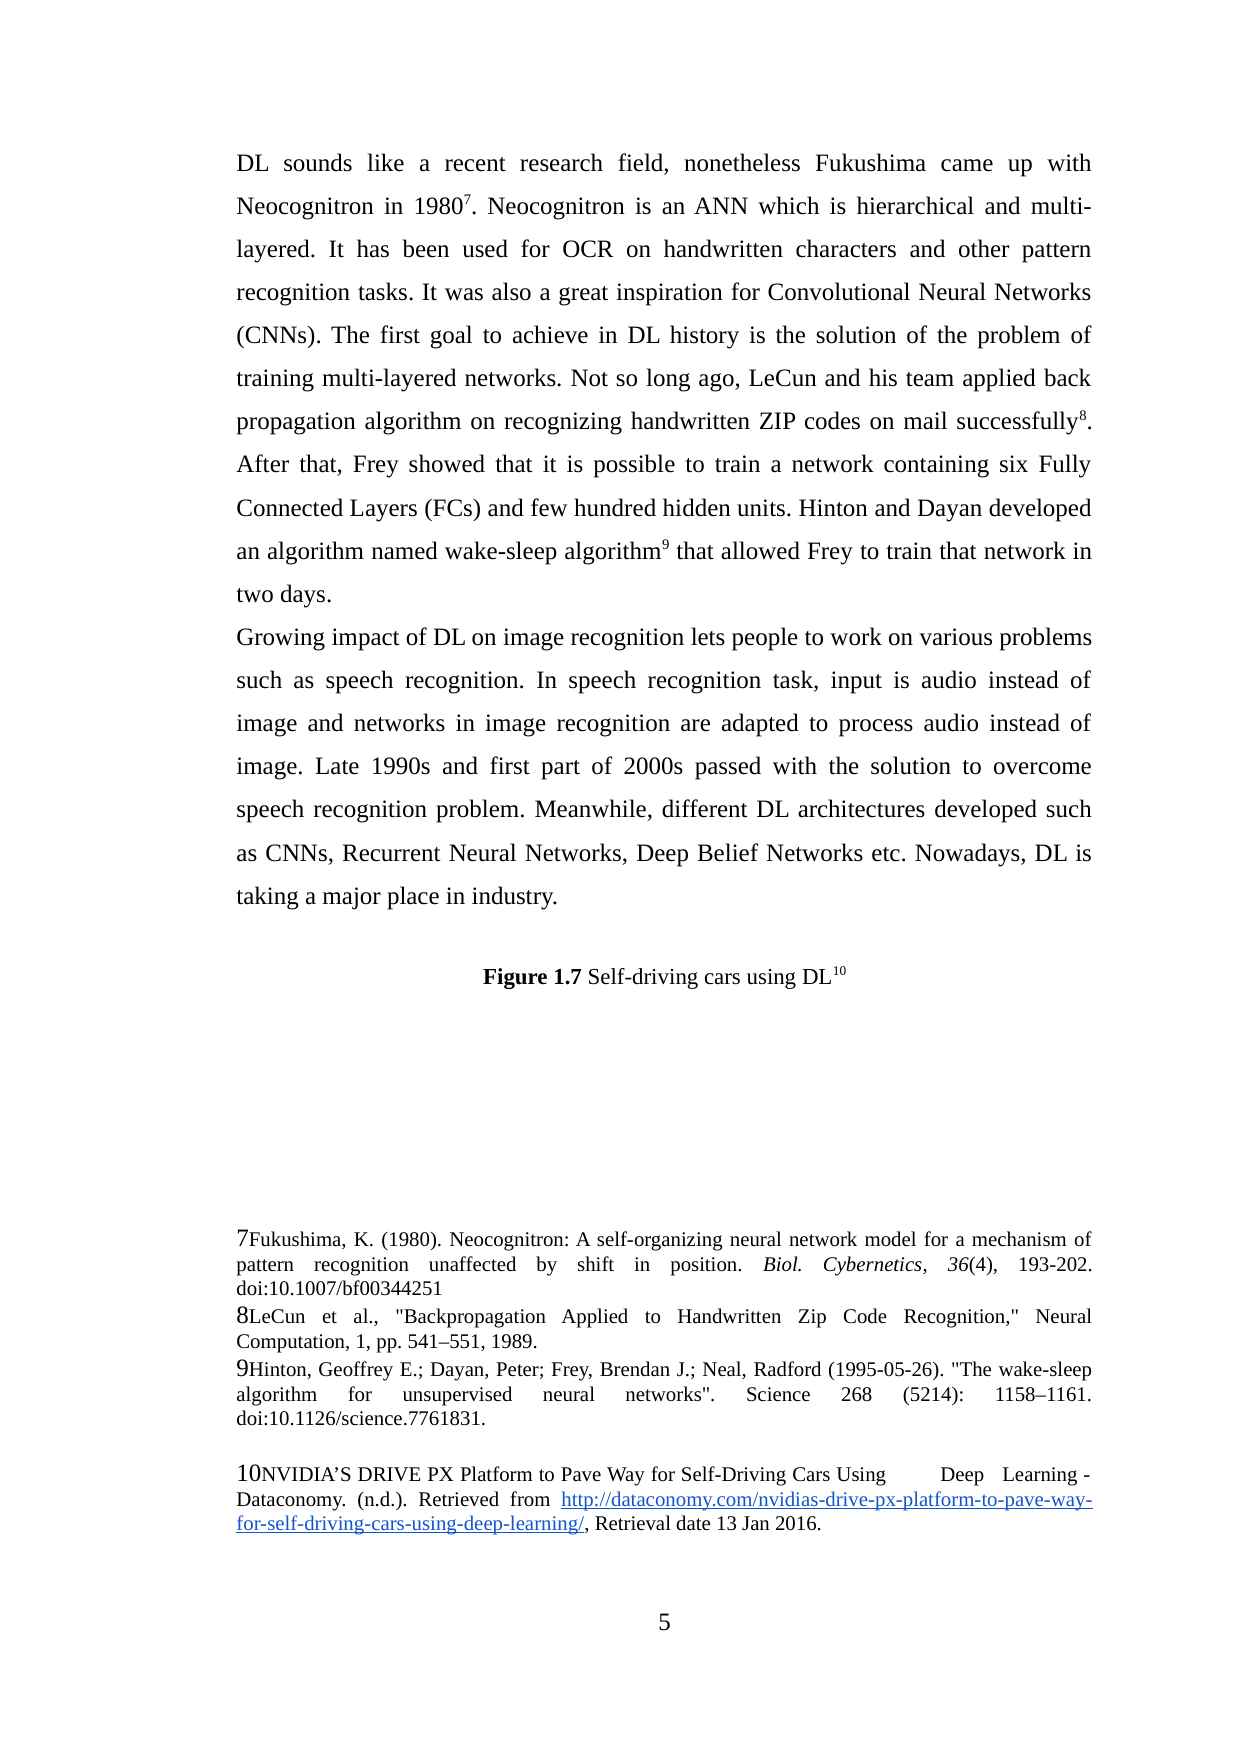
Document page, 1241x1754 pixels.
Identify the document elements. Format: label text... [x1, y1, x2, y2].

text Hinton, Geoffrey E.; Dayan, Peter; Frey, Brendan J.; Neal, Radford (1995-05-26). "The wake-sleep algorithm for unsupervised neural networks". Science 268 (5214): 1158–1161. doi:10.1126/science.7761831. [236, 1353, 1093, 1429]
text DL sounds like a recent research field, nonetheless Fukushima came up with Neocognitron in 1980. Neocognitron is an ANN which is hierarchical and multi-layered. It has been used for OCR on handwritten characters and other pattern recognition tasks. It was also a great inspiration for Convolutional Neural Networks (CNNs). The first goal to achieve in DL history is the solution of the problem of training multi-layered networks. Not so long ago, LeCun and his team applied back propagation algorithm on recognizing handwritten ZIP codes on mail successfully. After that, Frey showed that it is possible to train a network containing six Fully Connected Layers (FCs) and few hundred hidden units. Hinton and Dayan developed an algorithm named wake-sleep algorithm that allowed Frey to train that network in two days. [236, 148, 1093, 608]
text Fukushima, K. (1980). Neocognitron: A self-organizing neural network model for a mechanism of pattern recognition unaffected by shift in position. Biol. Cybernetics, 36(4), 193-202. doi:10.1007/bf00344251 [236, 1223, 1093, 1300]
text NVIDIA’S DRIVE PX Platform to Pave Way for Self-Driving Cars Using Deep Learning - Dataconomy. (n.d.). Retrieved from http://dataconomy.com/nvidias-drive-px-platform-to-pave-way-for-self-driving-cars-using-deep-learning/, Retrieval date 13 Jan 2016. [236, 1458, 1093, 1535]
text Growing impact of DL on image recognition lets people to work on various problems such as speech recognition. In speech recognition task, input is audio instead of image and networks in image recognition are adapted to process audio instead of image. Late 1990s and first part of 2000s passed with the solution to overcome speech recognition problem. Meanwhile, different DL architectures developed such as CNNs, Recurrent Neural Networks, Deep Belief Networks etc. Nowadays, DL is taking a major place in industry. [236, 622, 1093, 909]
text Figure 1.7 Self-driving cars using DL [236, 963, 1093, 990]
text LeCun et al., "Backpropagation Applied to Handwritten Zip Code Recognition," Neural Computation, 1, pp. 541–551, 1989. [236, 1300, 1093, 1353]
